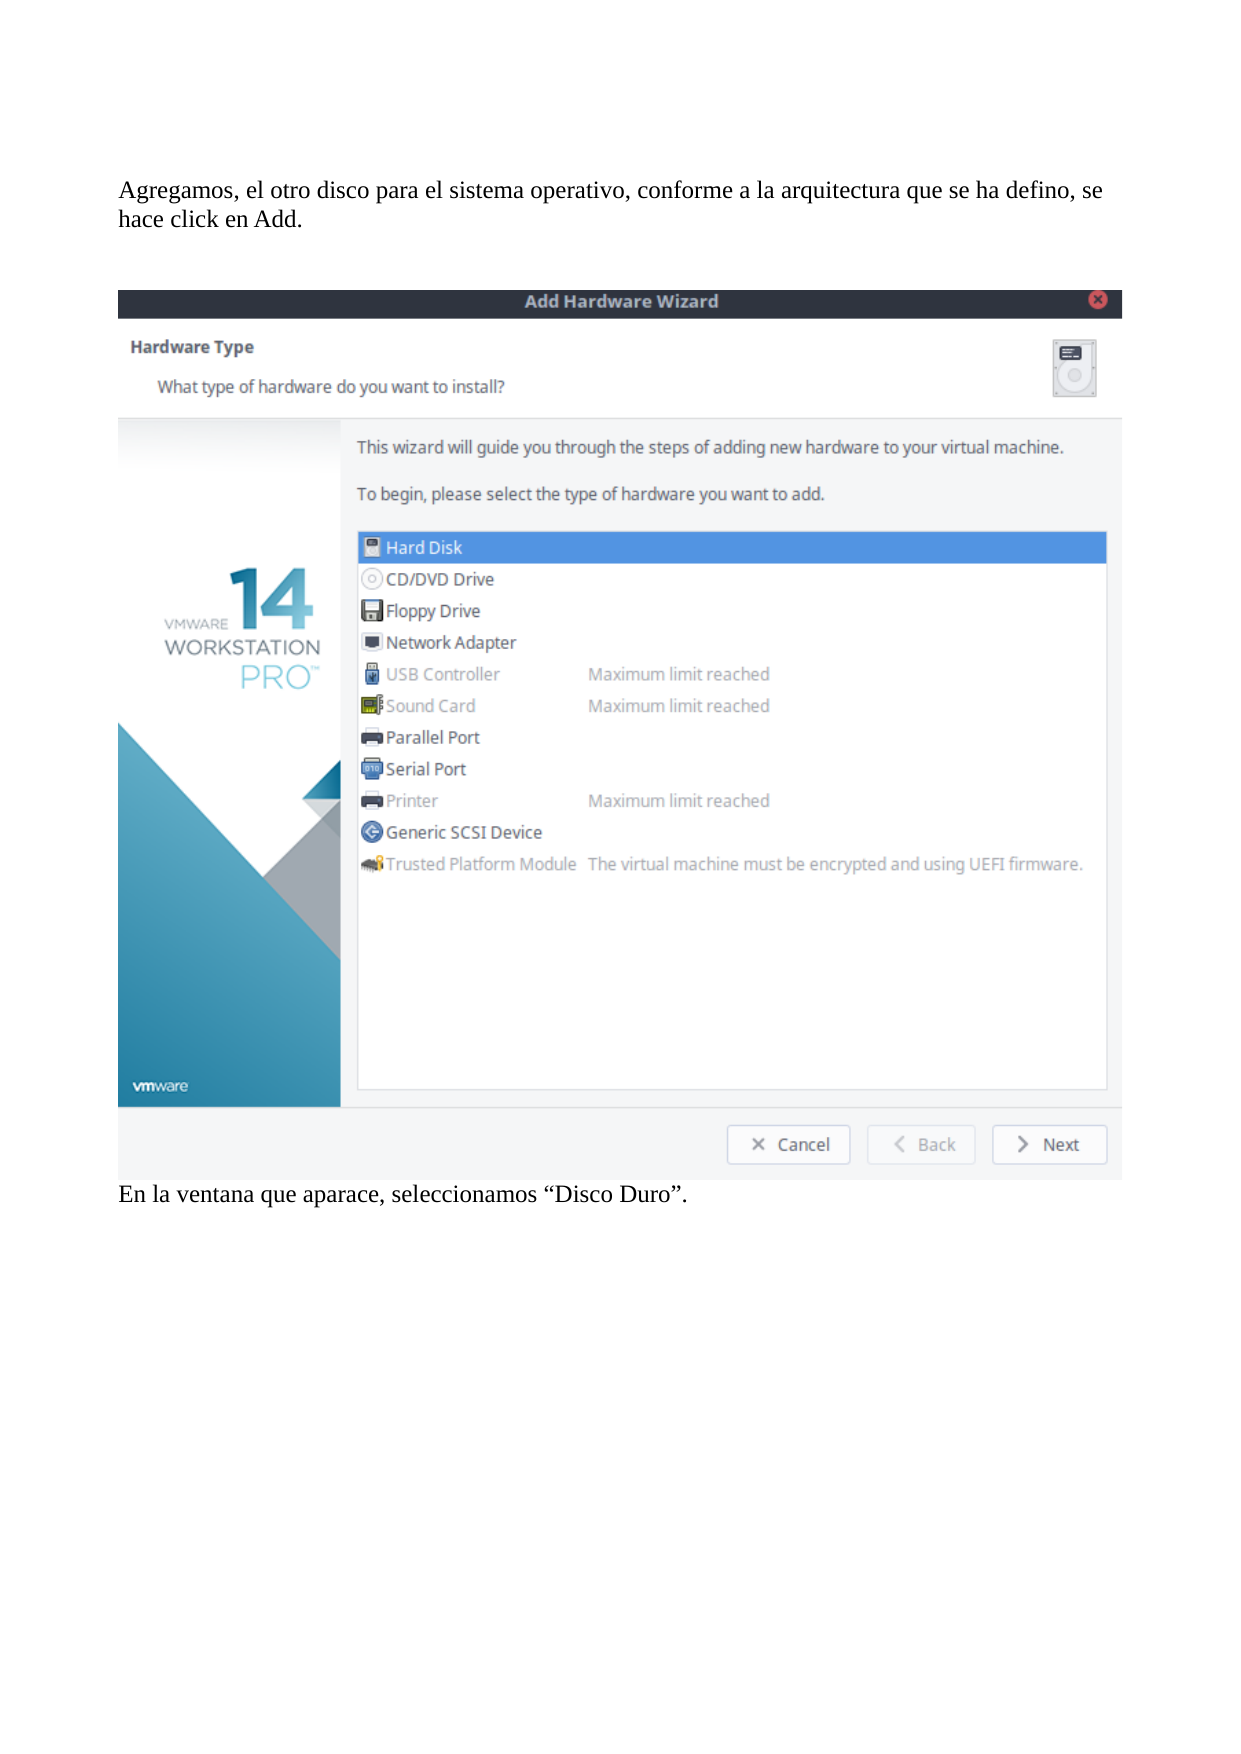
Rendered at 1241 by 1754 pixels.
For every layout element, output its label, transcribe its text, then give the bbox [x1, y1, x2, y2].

text En la ventana que aparace, seleccionamos “Disco Duro”. [118, 1180, 1122, 1208]
text Agregamos, el otro disco para el sistema operativo, conforme a la arquitectura que se ha defino, se hace click en Add. [118, 176, 1122, 233]
picture [118, 290, 1123, 1180]
